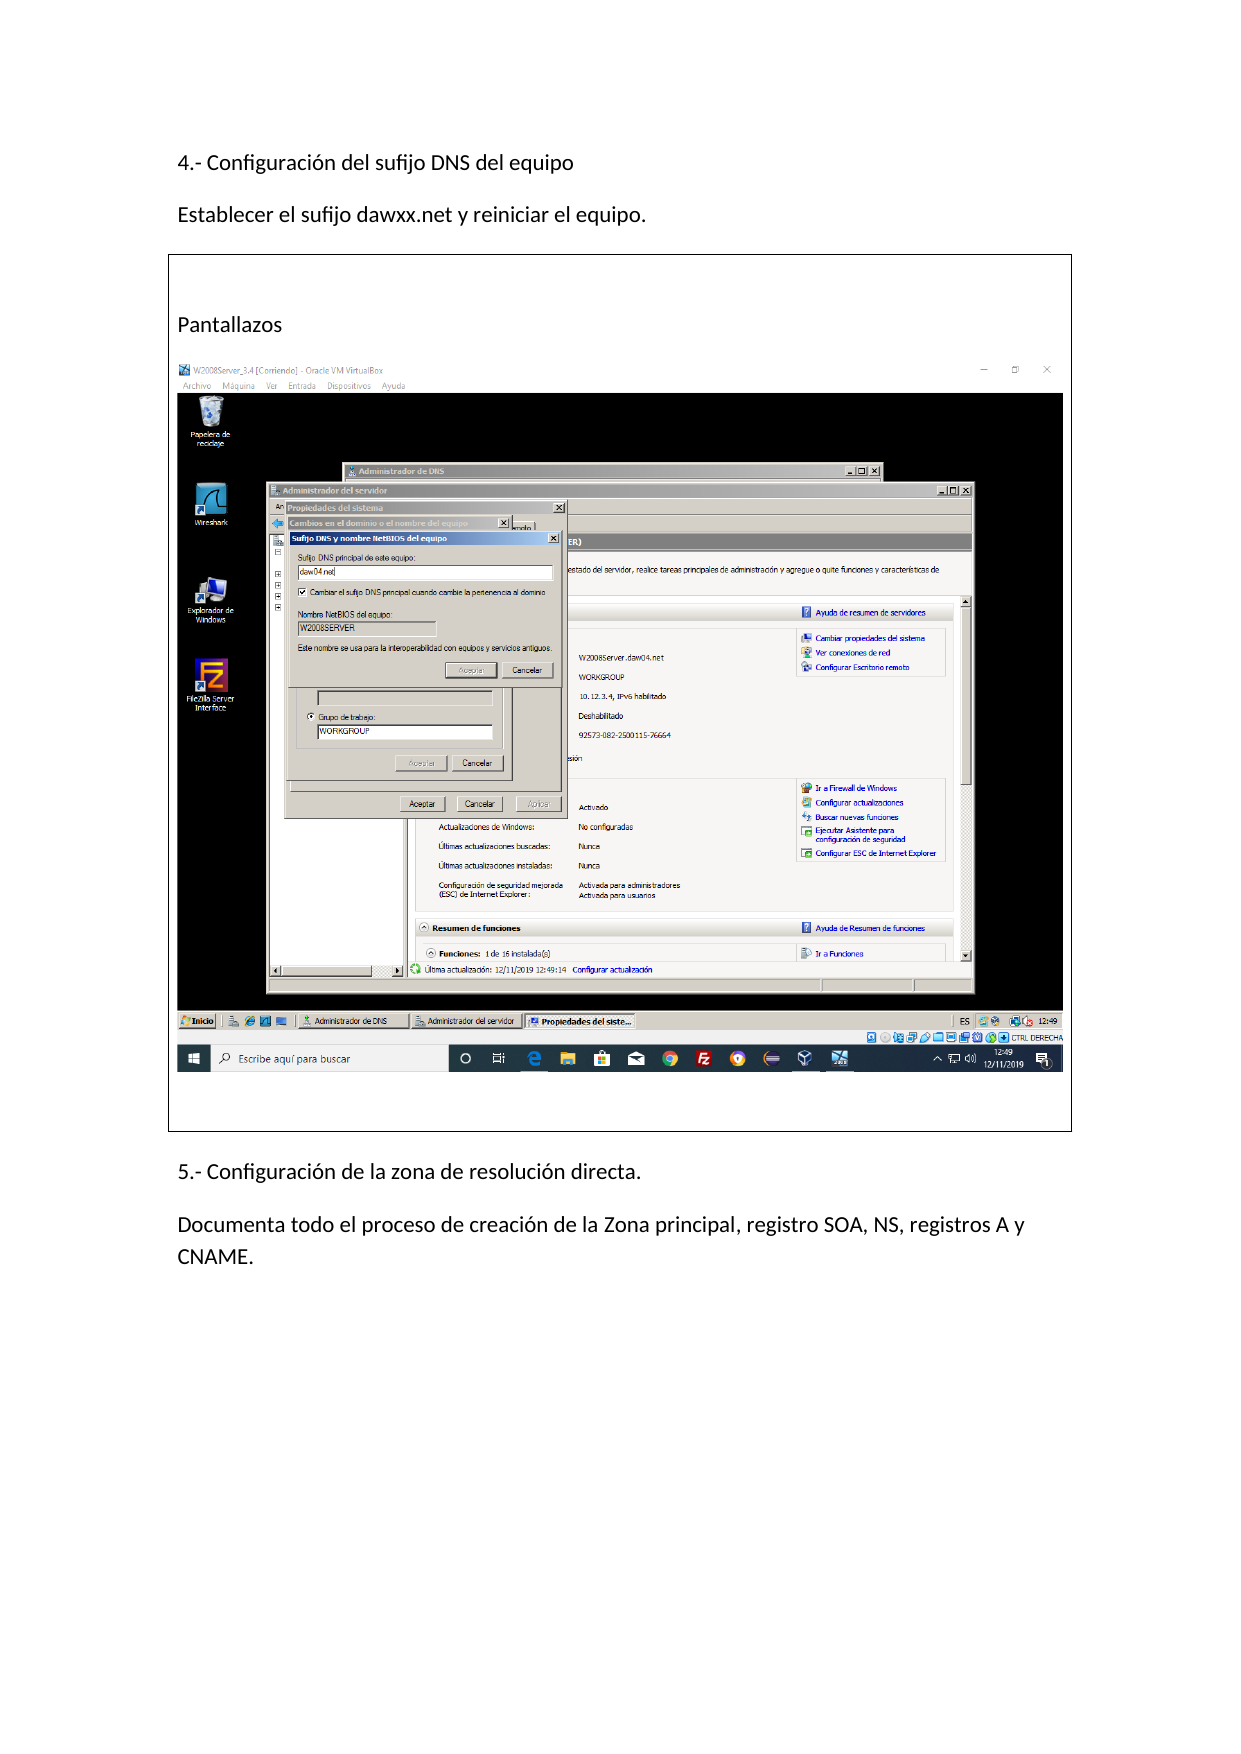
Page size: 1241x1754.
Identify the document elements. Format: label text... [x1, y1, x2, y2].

picture [177, 362, 1063, 1072]
text Documenta todo el proceso de creación de la Zona principal, registro SOA, NS, registros A y CNAME. [177, 1210, 1063, 1270]
text 4.- Configuración del sufijo DNS del equipo [177, 148, 1063, 176]
text Pantallazos [169, 307, 1071, 338]
text 5.- Configuración de la zona de resolución directa. [177, 1157, 1063, 1185]
text Establecer el sufijo dawxx.net y reiniciar el equipo. [177, 201, 1063, 229]
